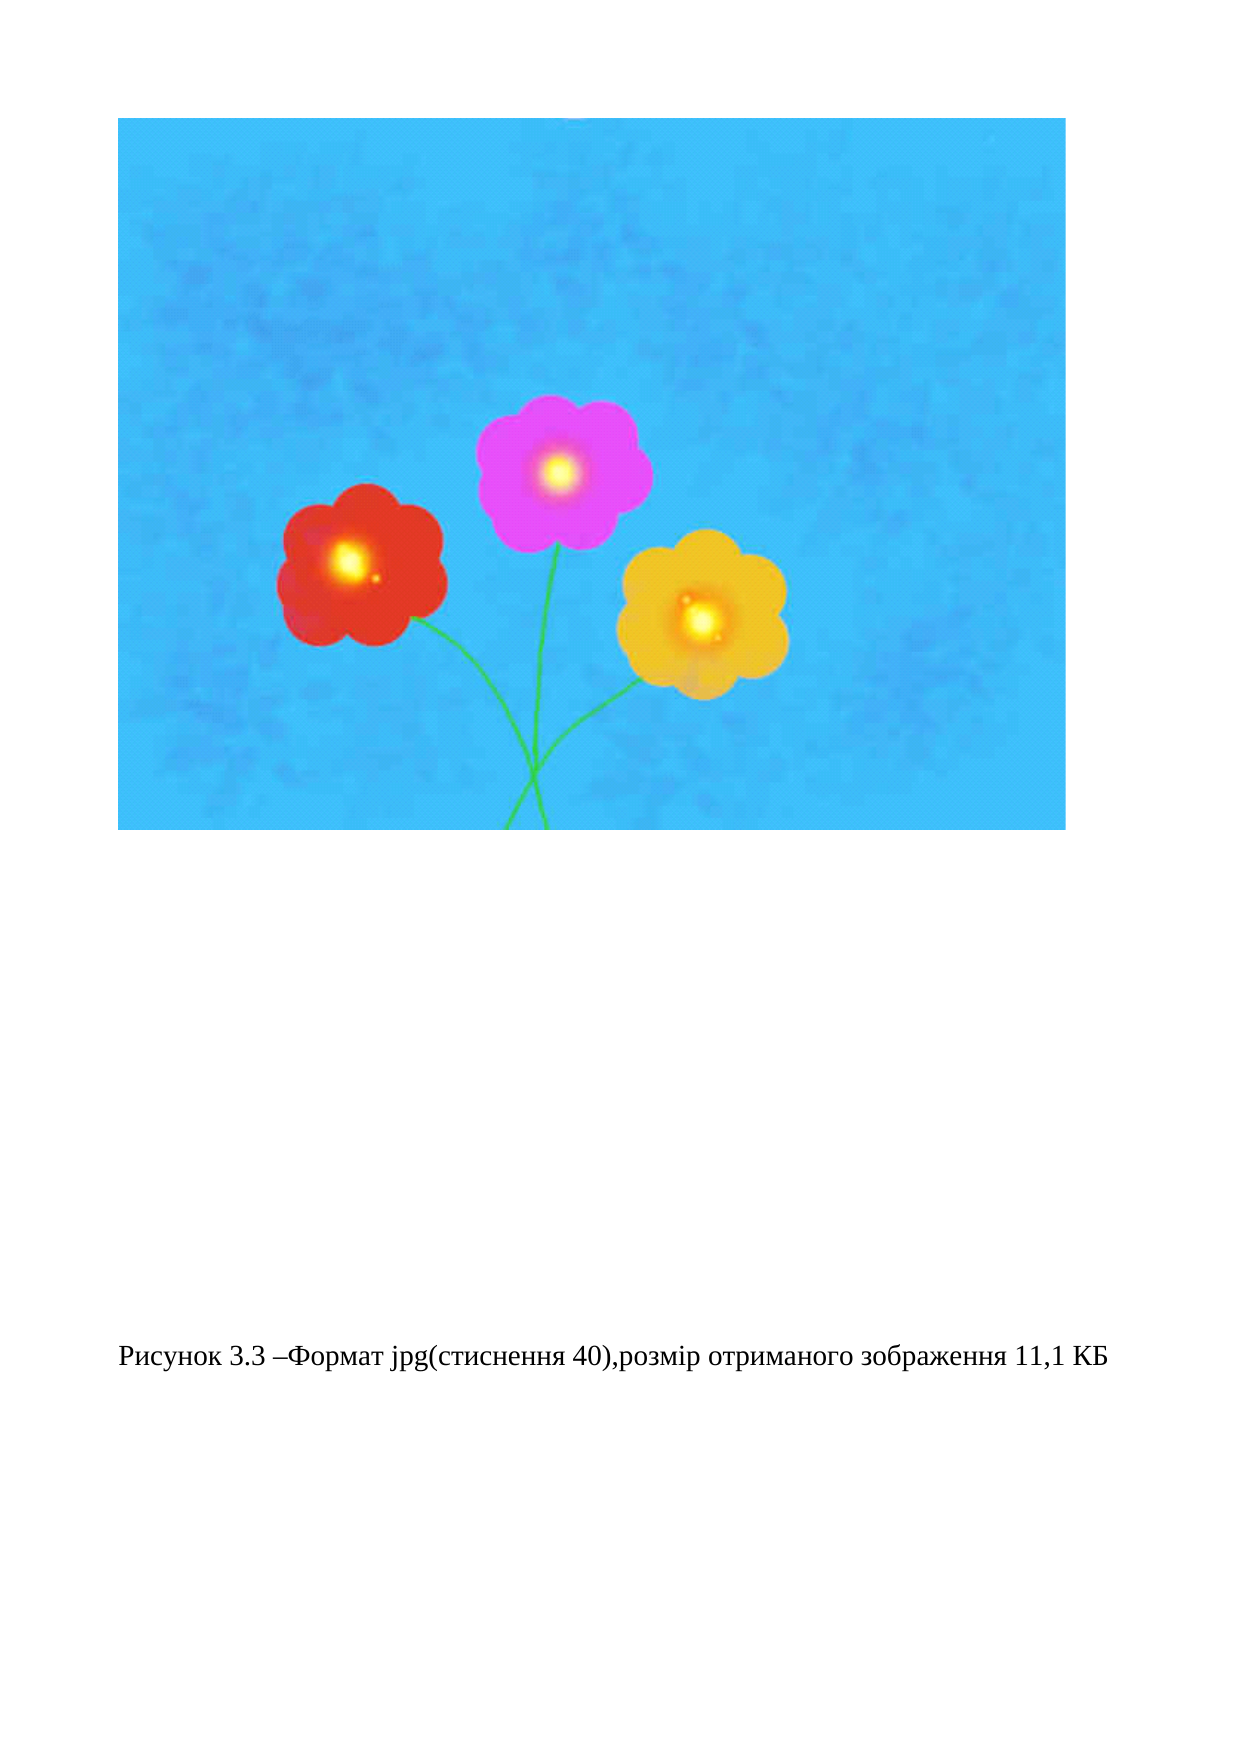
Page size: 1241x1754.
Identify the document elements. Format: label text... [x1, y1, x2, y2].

text Рисунок 3.3 –Формат jpg(стиснення 40),розмір отриманого зображення 11,1 КБ [118, 1338, 1122, 1371]
